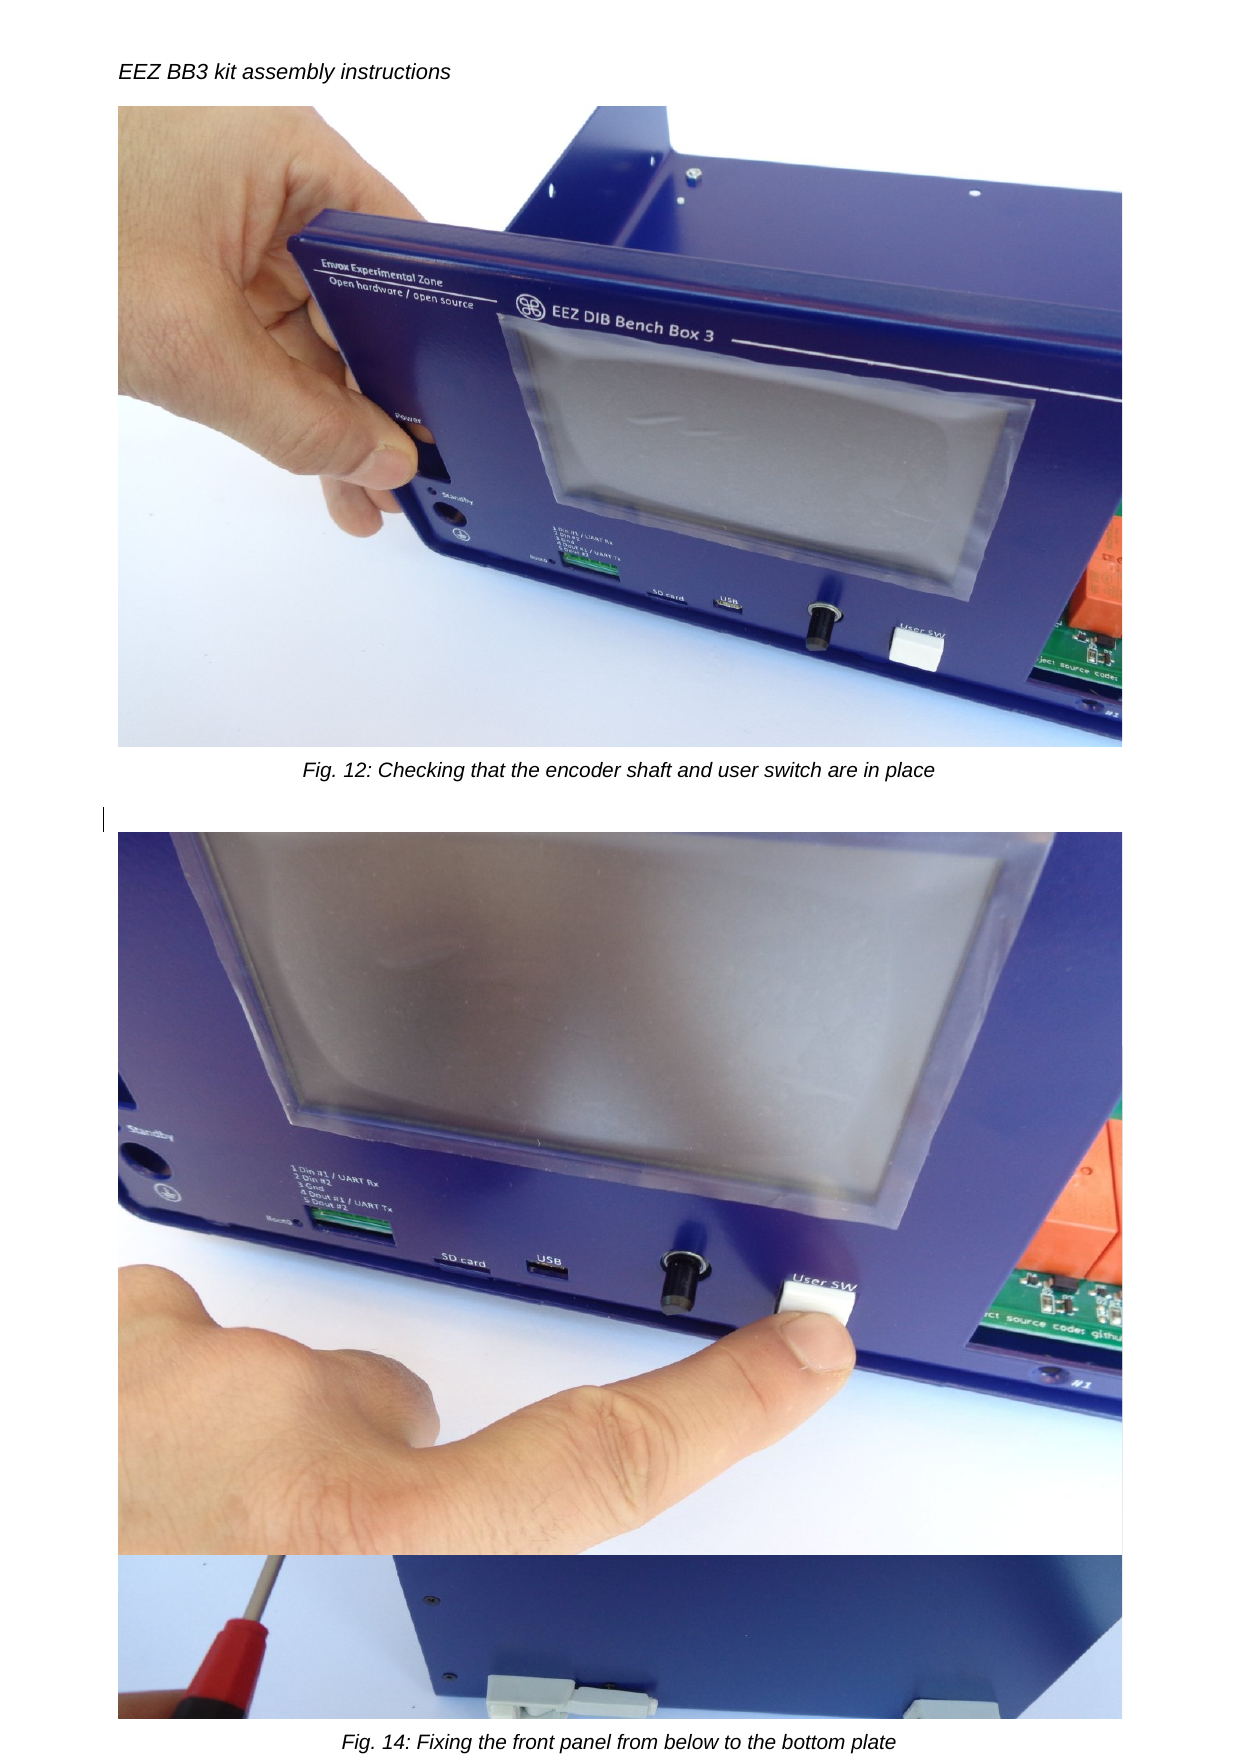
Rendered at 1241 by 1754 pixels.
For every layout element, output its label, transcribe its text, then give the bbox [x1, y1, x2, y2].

picture [118, 106, 1123, 747]
picture [118, 832, 1123, 1719]
text Fig. 14: Fixing the front panel from below to the bottom plate [118, 1719, 1122, 1754]
text Fig. 12: Checking that the encoder shaft and user switch are in place [118, 747, 1122, 782]
